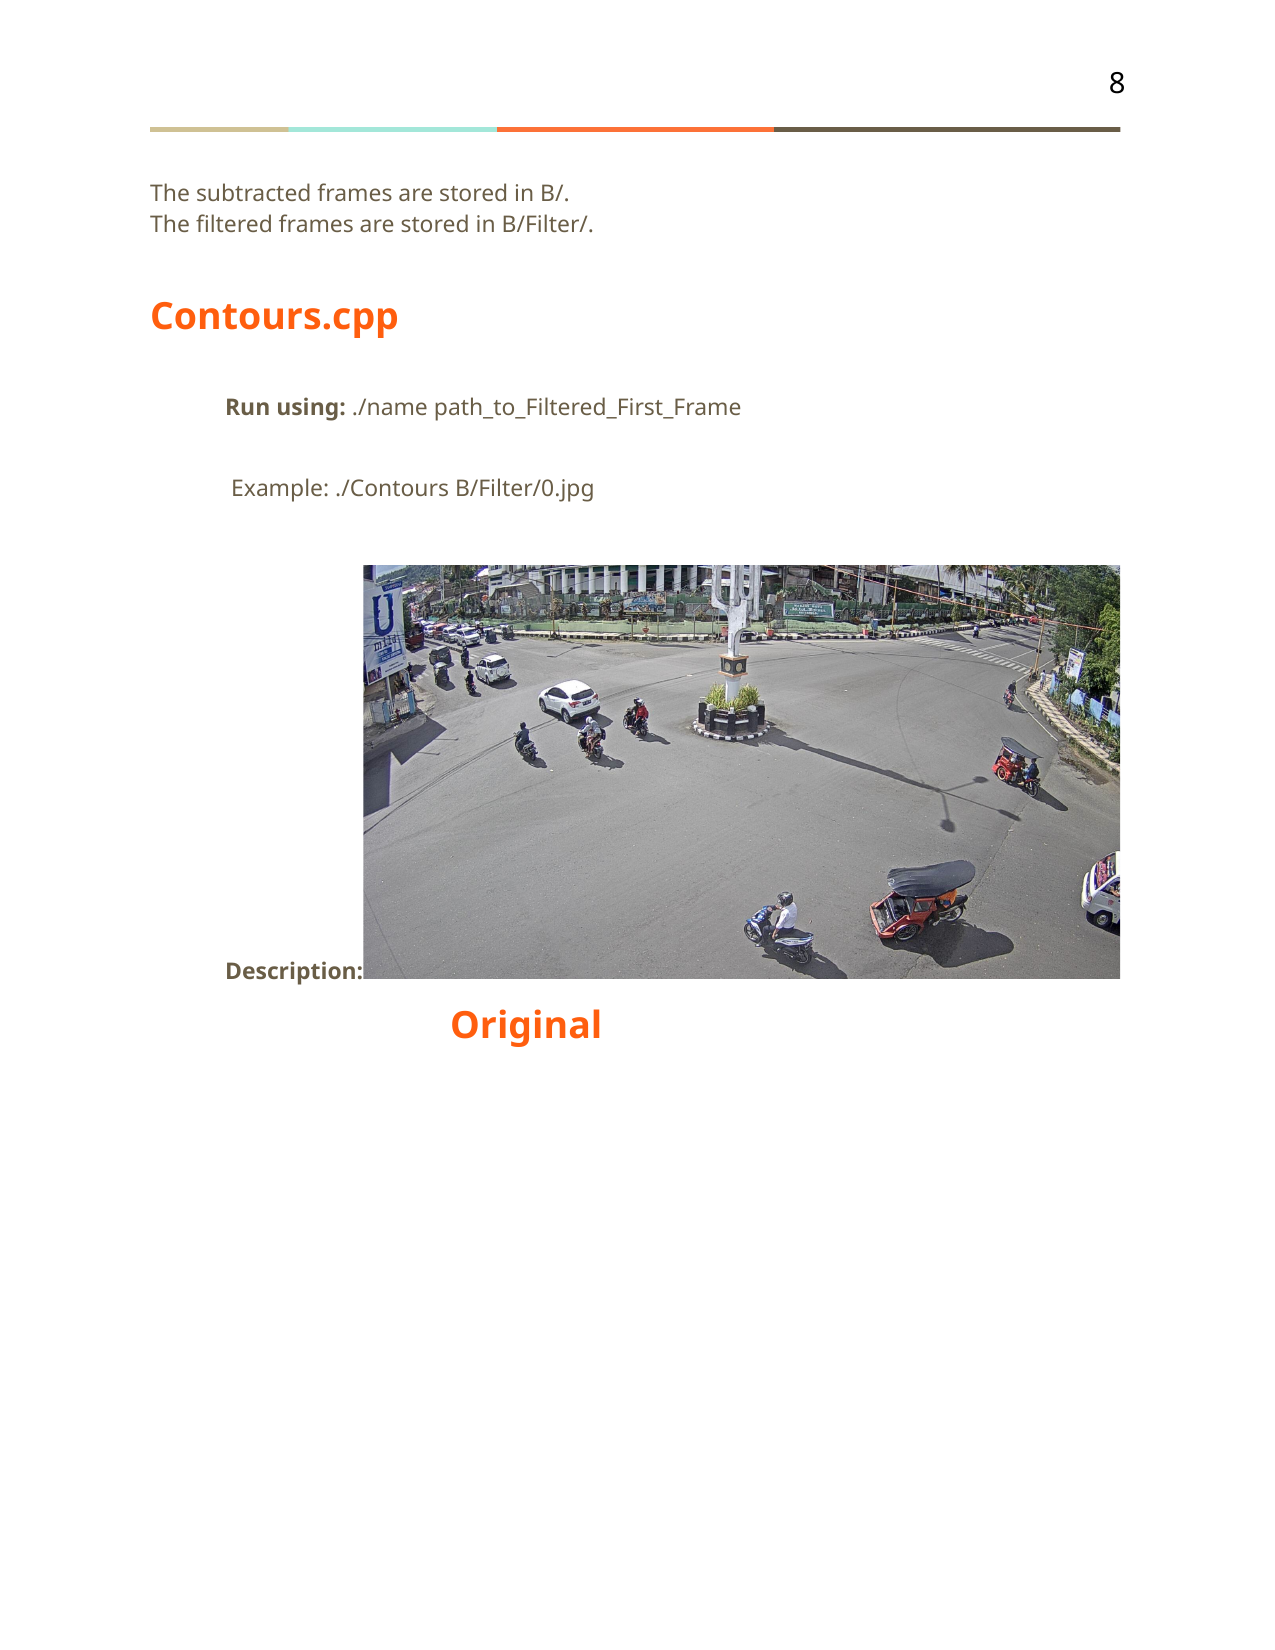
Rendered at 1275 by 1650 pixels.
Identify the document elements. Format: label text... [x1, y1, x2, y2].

subtitle Example: ./Contours B/Filter/0.jpg [150, 472, 1125, 503]
subtitle The filtered frames are stored in B/Filter/. [150, 208, 1125, 240]
text Original [150, 998, 1125, 1049]
picture [363, 565, 1121, 979]
subtitle Contours.cpp [150, 290, 1125, 341]
picture [150, 127, 1121, 132]
subtitle Description: [150, 553, 1125, 986]
subtitle The subtracted frames are stored in B/. [150, 177, 1125, 208]
subtitle Run using: ./name path_to_Filtered_First_Frame [150, 391, 1125, 422]
